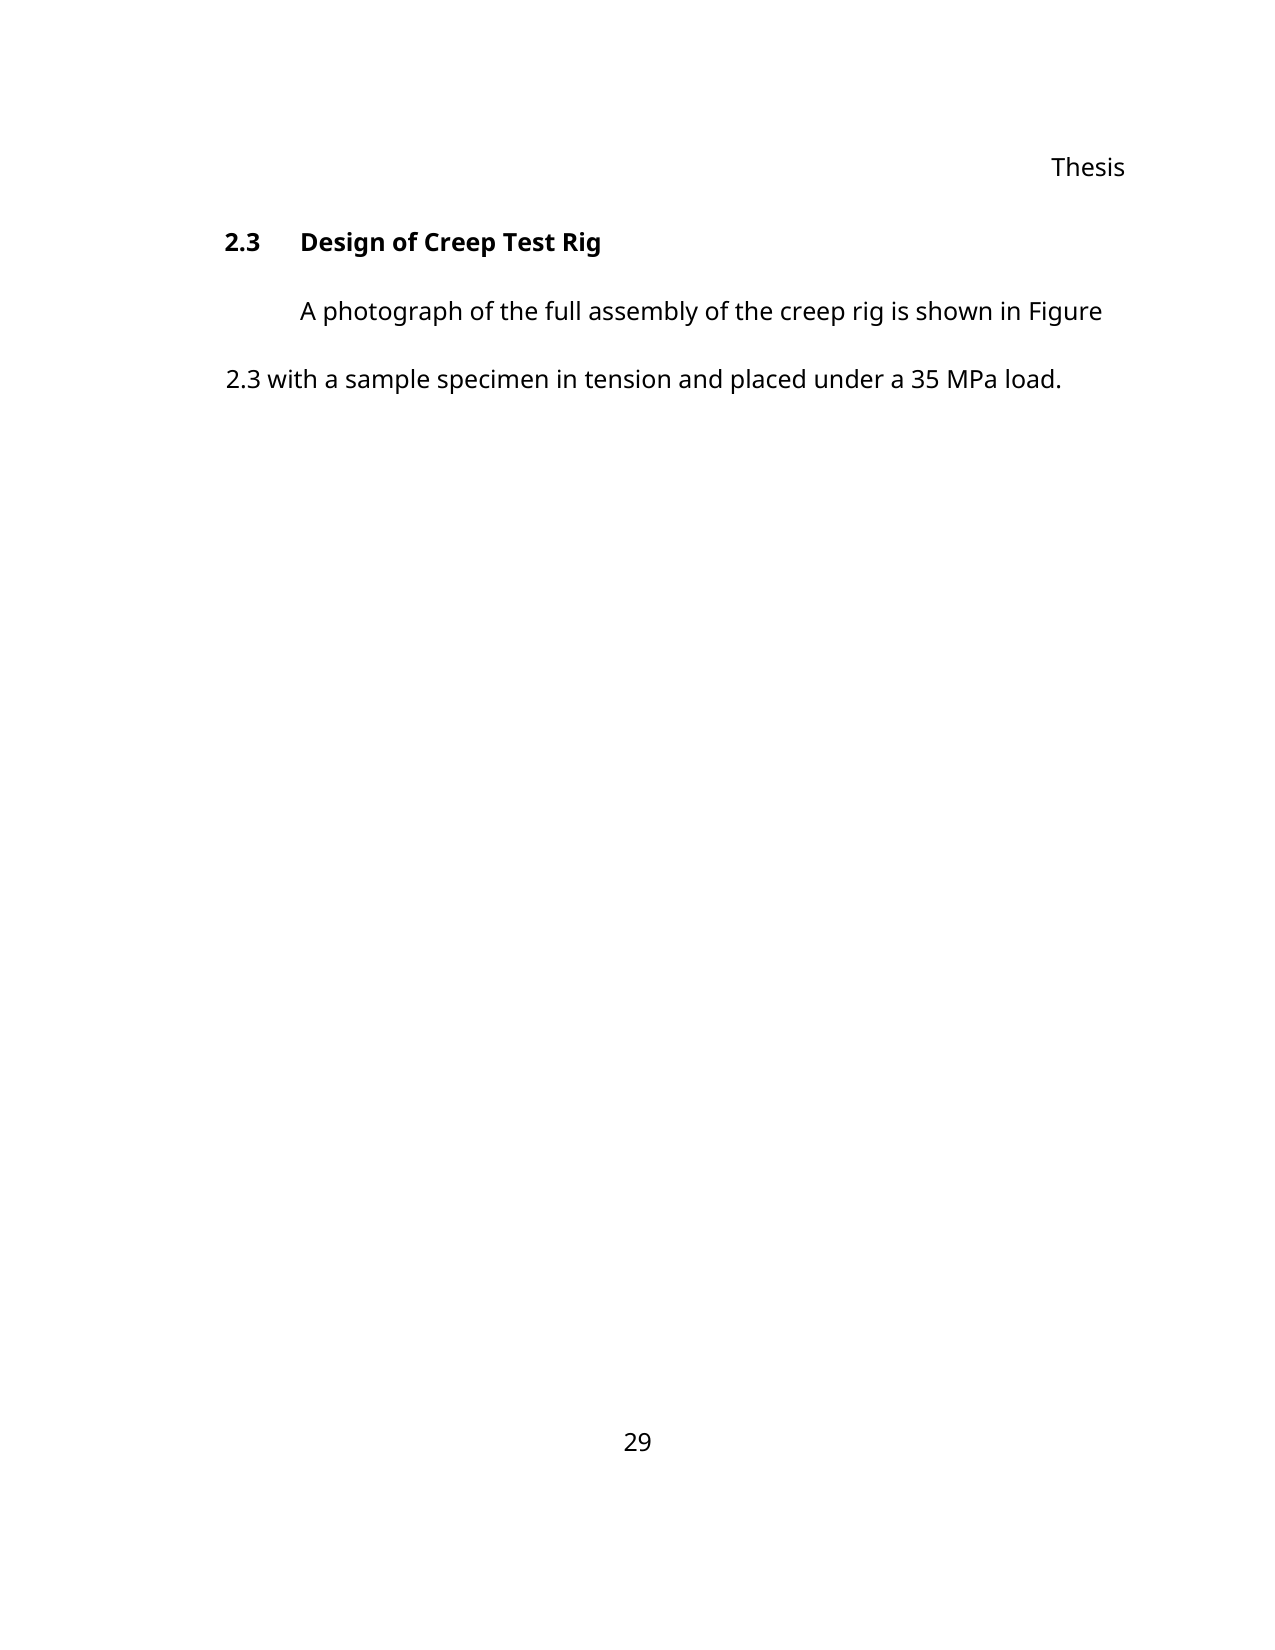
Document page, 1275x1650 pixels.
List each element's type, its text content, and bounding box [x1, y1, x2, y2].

text 2.3 Design of Creep Test Rig [224, 225, 1125, 259]
text A photograph of the full assembly of the creep rig is shown in Figure 2.3 with a sample specimen in tension and placed under a 35 MPa load. [224, 293, 1125, 395]
